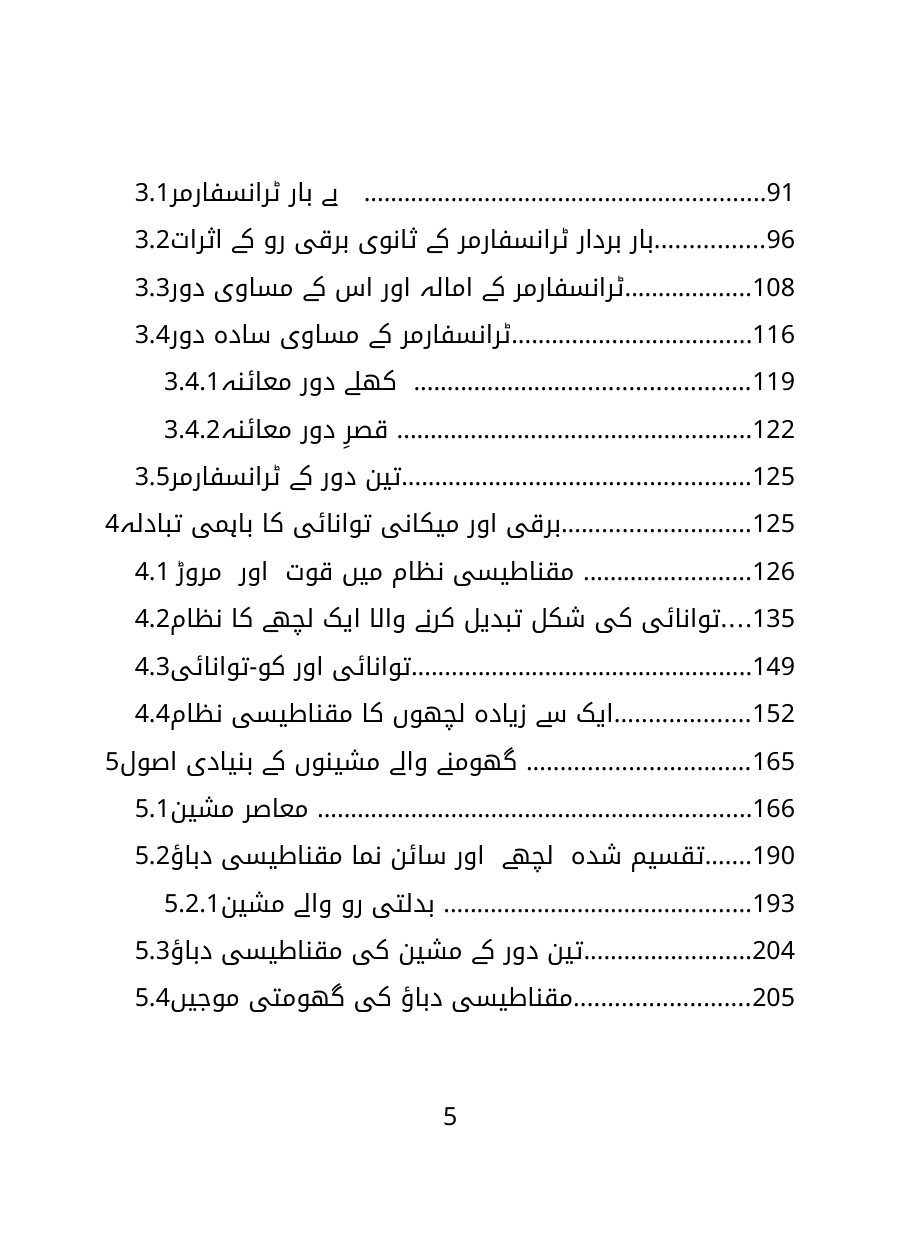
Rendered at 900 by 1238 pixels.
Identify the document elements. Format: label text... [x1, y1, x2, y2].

text 3.2بار بردار ٹرانسفارمر کے ثانوی برقی رو کے اثرات 96 [134, 216, 795, 264]
text 4برقی اور میکانی توانائی کا باہمی تبادلہ 125 [105, 501, 795, 548]
text 5.2.1بدلتی رو والے مشین 193 [164, 880, 795, 927]
text 3.4.1کھلے دور معائنہ 119 [164, 359, 795, 406]
text 5.4مقناطیسی دباؤ کی گھومتی موجیں 205 [134, 975, 795, 1022]
text 5گھومنے والے مشینوں کے بنیادی اصول 165 [105, 738, 795, 785]
text 4.2توانائی کی شکل تبدیل کرنے والا ایک لچھے کا نظام 135 [134, 596, 795, 643]
text 3.4.2قصرِ دور معائنہ 122 [164, 406, 795, 453]
text 5.1معاصر مشین 166 [134, 785, 795, 833]
text 4.3توانائی اور کو-توانائی 149 [134, 643, 795, 690]
text 3.1بے بار ٹرانسفارمر 91 [134, 169, 795, 216]
text 4.4ایک سے زیادہ لچھوں کا مقناطیسی نظام 152 [134, 690, 795, 738]
text 5.3تین دور کے مشین کی مقناطیسی دباؤ 204 [134, 927, 795, 975]
text 4.1 مقناطیسی نظام میں قوت اور مروڑ 126 [134, 548, 795, 596]
text 3.5تین دور کے ٹرانسفارمر 125 [134, 453, 795, 501]
text 3.4ٹرانسفارمر کے مساوی سادہ دور 116 [134, 311, 795, 359]
text 3.3ٹرانسفارمر کے امالہ اور اس کے مساوی دور 108 [134, 264, 795, 311]
text 5.2تقسیم شدہ لچھے اور سائن نما مقناطیسی دباؤ 190 [134, 833, 795, 880]
